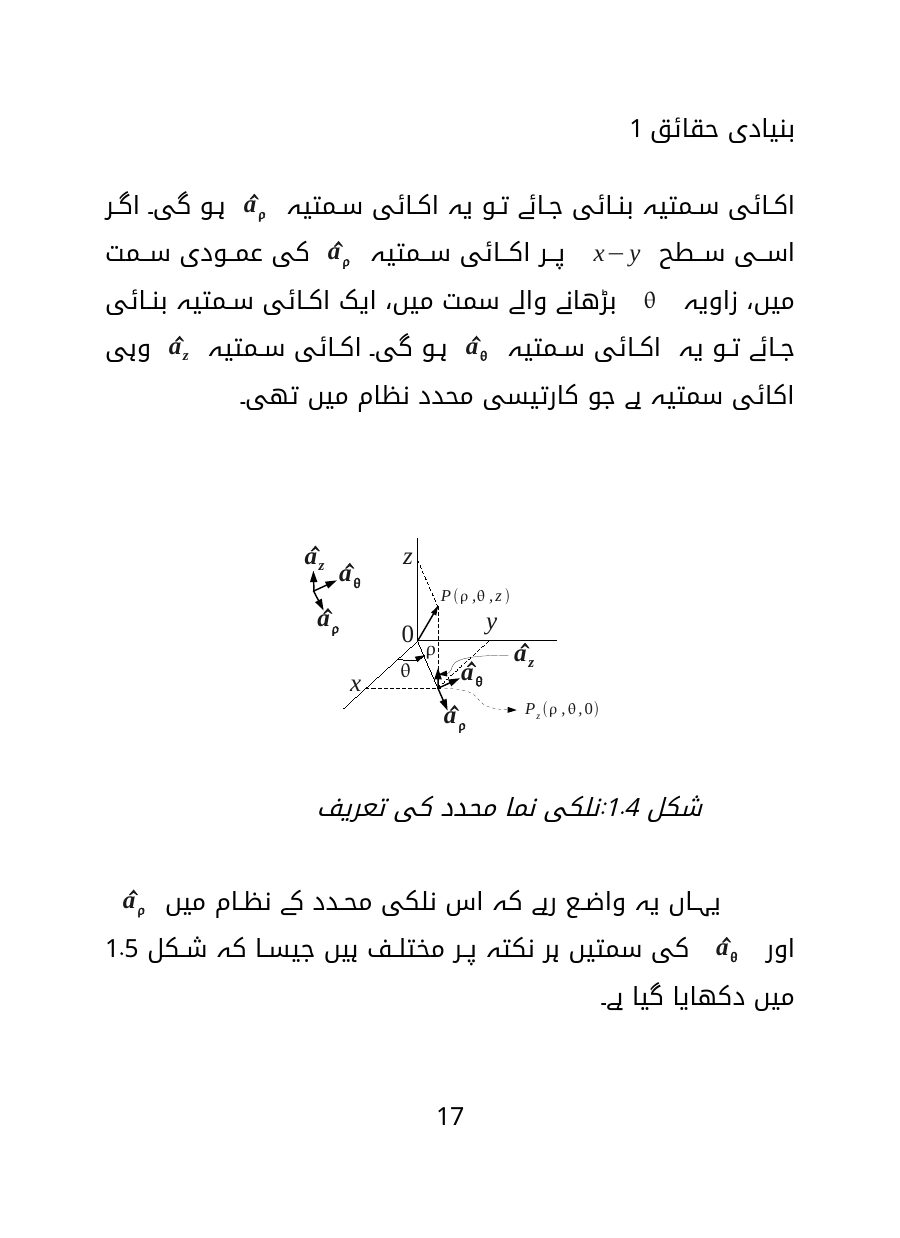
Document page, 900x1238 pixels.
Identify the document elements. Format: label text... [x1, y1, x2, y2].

text شکل 1.4:نلکی نما محدد کی تعریف [198, 491, 702, 832]
text یہاں یہ واضع رہے کہ اس نلکی محدد کے نظام میں اور کی سمتیں ہر نکتہ پر مختلف ہیں جیسا کہ شکل 1.5 میں دکھایا گیا ہے۔ [105, 878, 795, 1021]
text سطح میں محددسے زاویہکی جانب اگر اکائی سمتیہ بنائی جائے تو یہ اکائی سمتیہہو گی۔ اگر اسی سطح پر اکائی سمتیہکی عمودی سمت میں، زاویہ بڑھانے والے سمت میں، ایک اکائی سمتیہ بنائی جائے تو یہ اکائی سمتیہہو گی۔ اکائی سمتیہوہی اکائی سمتیہ ہے جو کارتیسی محدد نظام میں تھی۔ [105, 182, 795, 419]
